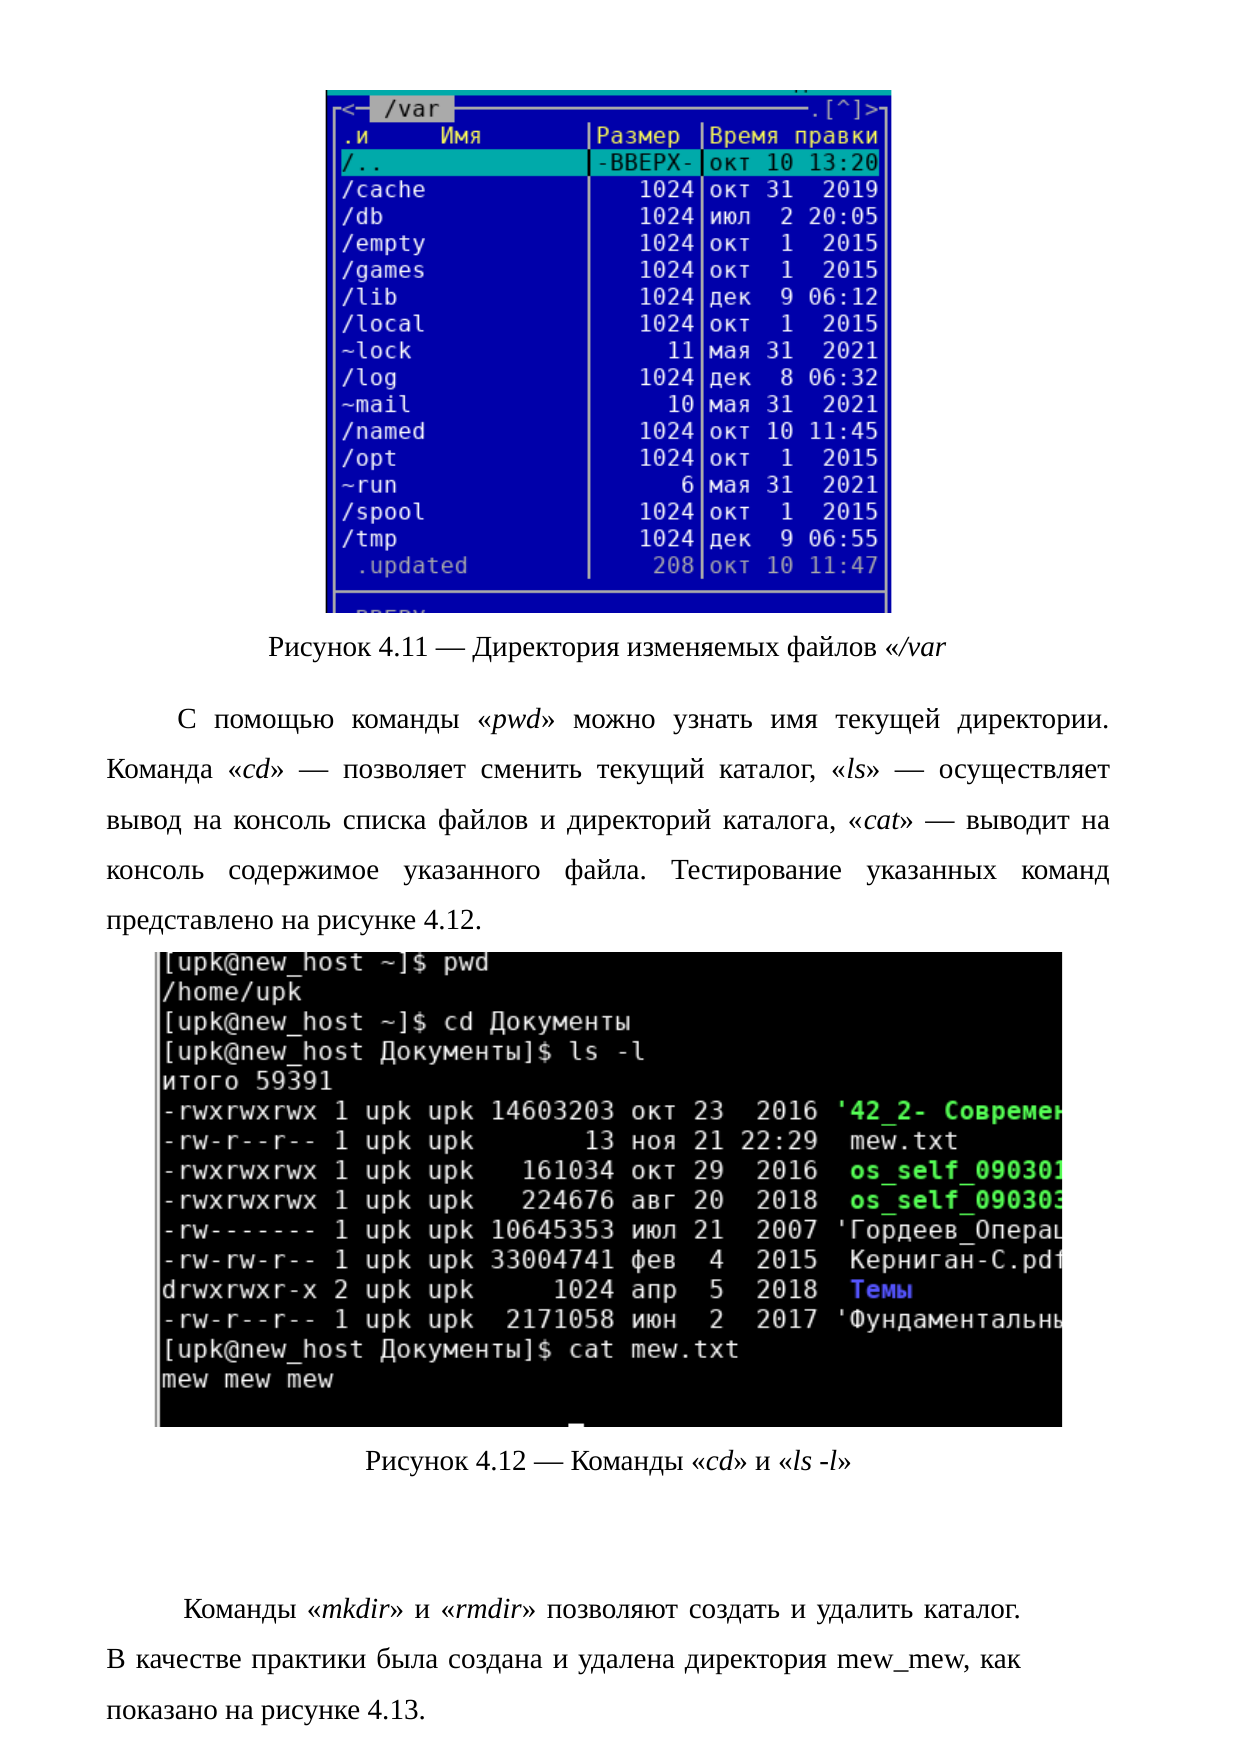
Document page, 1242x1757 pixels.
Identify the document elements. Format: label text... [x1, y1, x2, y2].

text Рисунок 4.11 — Директория изменяемых файлов «/var [106, 106, 1110, 663]
picture [325, 90, 892, 613]
text Рисунок 4.12 — Команды «cd» и «ls -l» [106, 965, 1110, 1477]
text С помощью команды «pwd» можно узнать имя текущей директории. Команда «cd» — позволяет сменить текущий каталог, «ls» — осуществляет вывод на консоль списка файлов и директорий каталога, «cat» — выводит на консоль содержимое указанного файла. Тестирование указанных команд представлено на рисунке 4.12. [106, 701, 1110, 936]
picture [154, 952, 1063, 1427]
text Команды «mkdir» и «rmdir» позволяют создать и удалить каталог. В качестве практики была создана и удалена директория mew_mew, как показано на рисунке 4.13. [106, 1591, 1022, 1725]
